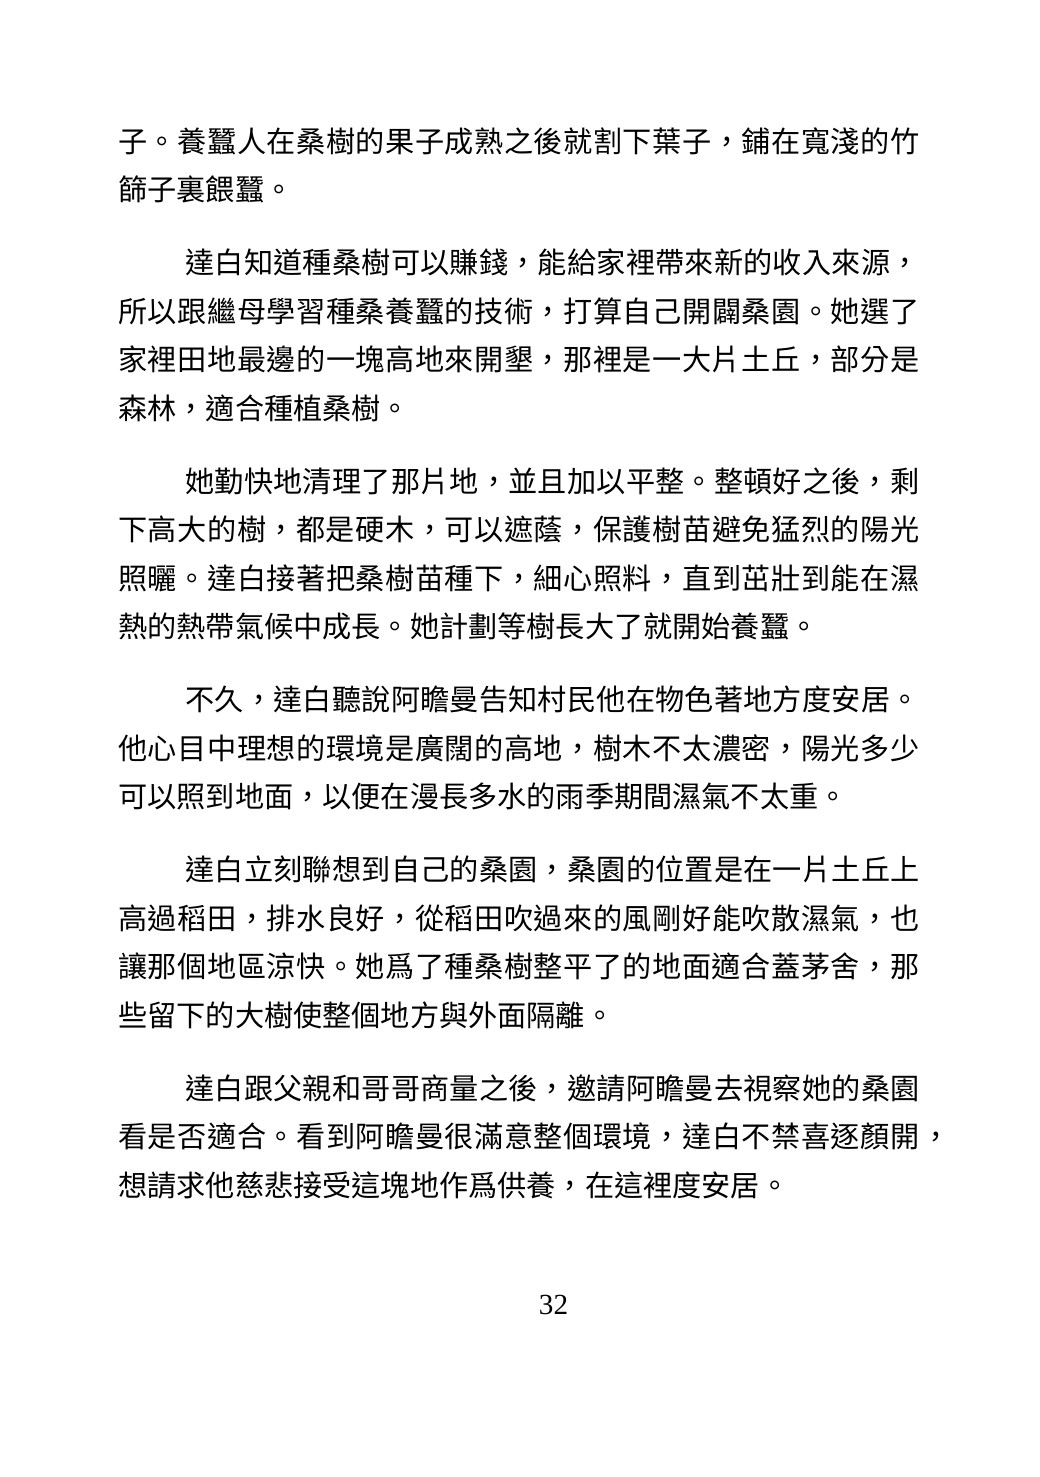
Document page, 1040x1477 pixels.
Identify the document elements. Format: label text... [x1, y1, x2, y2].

text 達白知道種桑樹可以賺錢，能給家裡帶來新的收入來源，所以跟繼母學習種桑養蠶的技術，打算自己開闢桑園。她選了家裡田地最邊的一塊高地來開墾，那裡是一大片土丘，部分是森林，適合種植桑樹。 [118, 239, 921, 427]
text 不久，達白聽說阿瞻曼告知村民他在物色著地方度安居。他心目中理想的環境是廣闊的高地，樹木不太濃密，陽光多少可以照到地面，以便在漫長多水的雨季期間濕氣不太重。 [118, 677, 921, 816]
text 達白跟父親和哥哥商量之後，邀請阿瞻曼去視察她的桑園看是否適合。看到阿瞻曼很滿意整個環境，達白不禁喜逐顏開，想請求他慈悲接受這塊地作爲供養，在這裡度安居。 [118, 1065, 921, 1204]
text 子。養蠶人在桑樹的果子成熟之後就割下葉子，鋪在寬淺的竹篩子裏餵蠶。 [118, 118, 921, 209]
text 達白立刻聯想到自己的桑園，桑園的位置是在一片土丘上，高過稻田，排水良好，從稻田吹過來的風剛好能吹散濕氣，也讓那個地區涼快。她爲了種桑樹整平了的地面適合蓋茅舍，那些留下的大樹使整個地方與外面隔離。 [118, 847, 921, 1034]
text 她勤快地清理了那片地，並且加以平整。整頓好之後，剩下高大的樹，都是硬木，可以遮蔭，保護樹苗避免猛烈的陽光照曬。達白接著把桑樹苗種下，細心照料，直到茁壯到能在濕熱的熱帶氣候中成長。她計劃等樹長大了就開始養蠶。 [118, 458, 921, 646]
